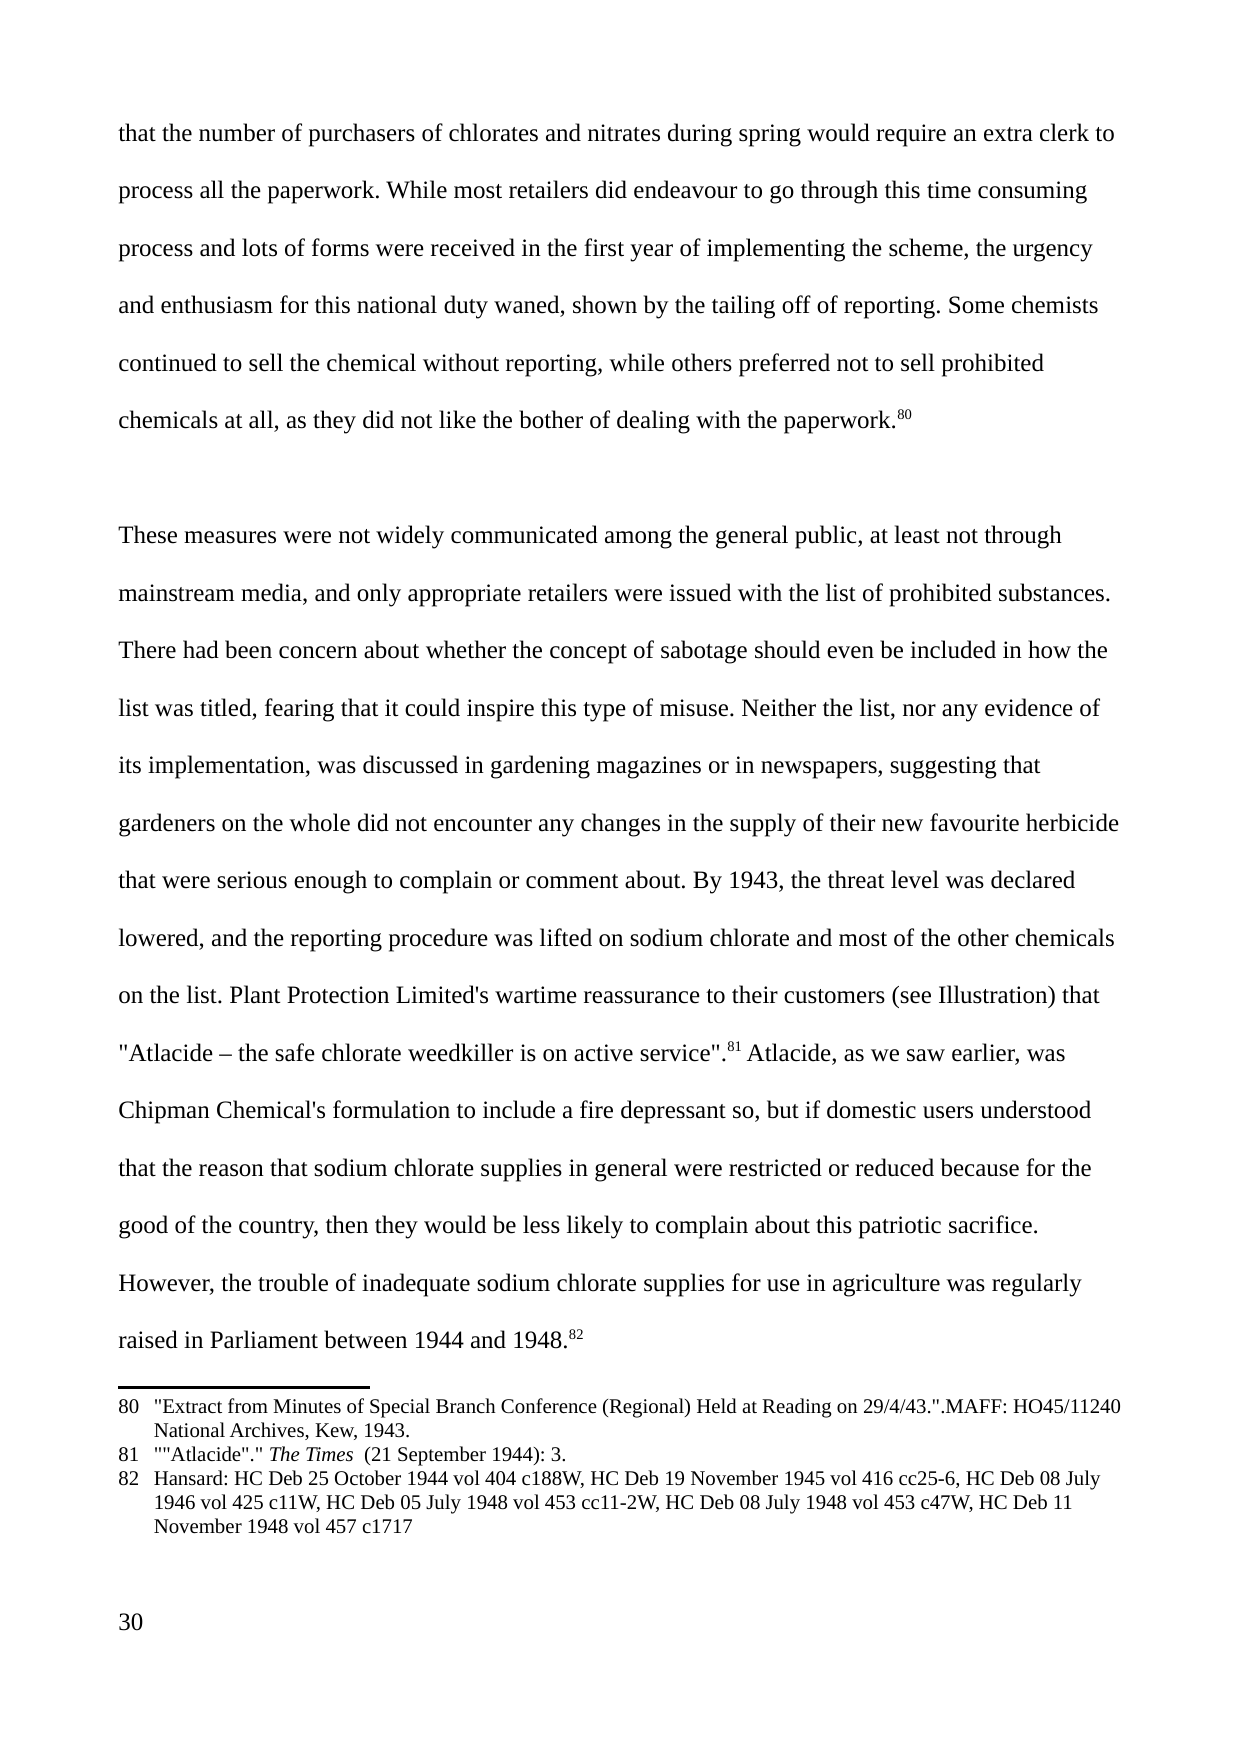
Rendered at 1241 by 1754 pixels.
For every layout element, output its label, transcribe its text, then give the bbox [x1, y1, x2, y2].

text "Extract from Minutes of Special Branch Conference (Regional) Held at Reading on 29/4/43.".MAFF: HO45/11240 National Archives, Kew, 1943. [118, 1393, 1122, 1442]
text that the number of purchasers of chlorates and nitrates during spring would require an extra clerk to process all the paperwork. While most retailers did endeavour to go through this time consuming process and lots of forms were received in the first year of implementing the scheme, the urgency and enthusiasm for this national duty waned, shown by the tailing off of reporting. Some chemists continued to sell the chemical without reporting, while others preferred not to sell prohibited chemicals at all, as they did not like the bother of dealing with the paperwork. [118, 118, 1122, 434]
text Hansard: HC Deb 25 October 1944 vol 404 c188W, HC Deb 19 November 1945 vol 416 cc25-6, HC Deb 08 July 1946 vol 425 c11W, HC Deb 05 July 1948 vol 453 cc11-2W, HC Deb 08 July 1948 vol 453 c47W, HC Deb 11 November 1948 vol 457 c1717 [118, 1466, 1122, 1538]
text ""Atlacide"." The Times (21 September 1944): 3. [118, 1442, 1122, 1466]
text These measures were not widely communicated among the general public, at least not through mainstream media, and only appropriate retailers were issued with the list of prohibited substances. There had been concern about whether the concept of sabotage should even be included in how the list was titled, fearing that it could inspire this type of misuse. Neither the list, nor any evidence of its implementation, was discussed in gardening magazines or in newspapers, suggesting that gardeners on the whole did not encounter any changes in the supply of their new favourite herbicide that were serious enough to complain or comment about. By 1943, the threat level was declared lowered, and the reporting procedure was lifted on sodium chlorate and most of the other chemicals on the list. Plant Protection Limited's wartime reassurance to their customers (see Illustration) that "Atlacide – the safe chlorate weedkiller is on active service". Atlacide, as we saw earlier, was Chipman Chemical's formulation to include a fire depressant so, but if domestic users understood that the reason that sodium chlorate supplies in general were restricted or reduced because for the good of the country, then they would be less likely to complain about this patriotic sacrifice. However, the trouble of inadequate sodium chlorate supplies for use in agriculture was regularly raised in Parliament between 1944 and 1948. [118, 521, 1122, 1354]
